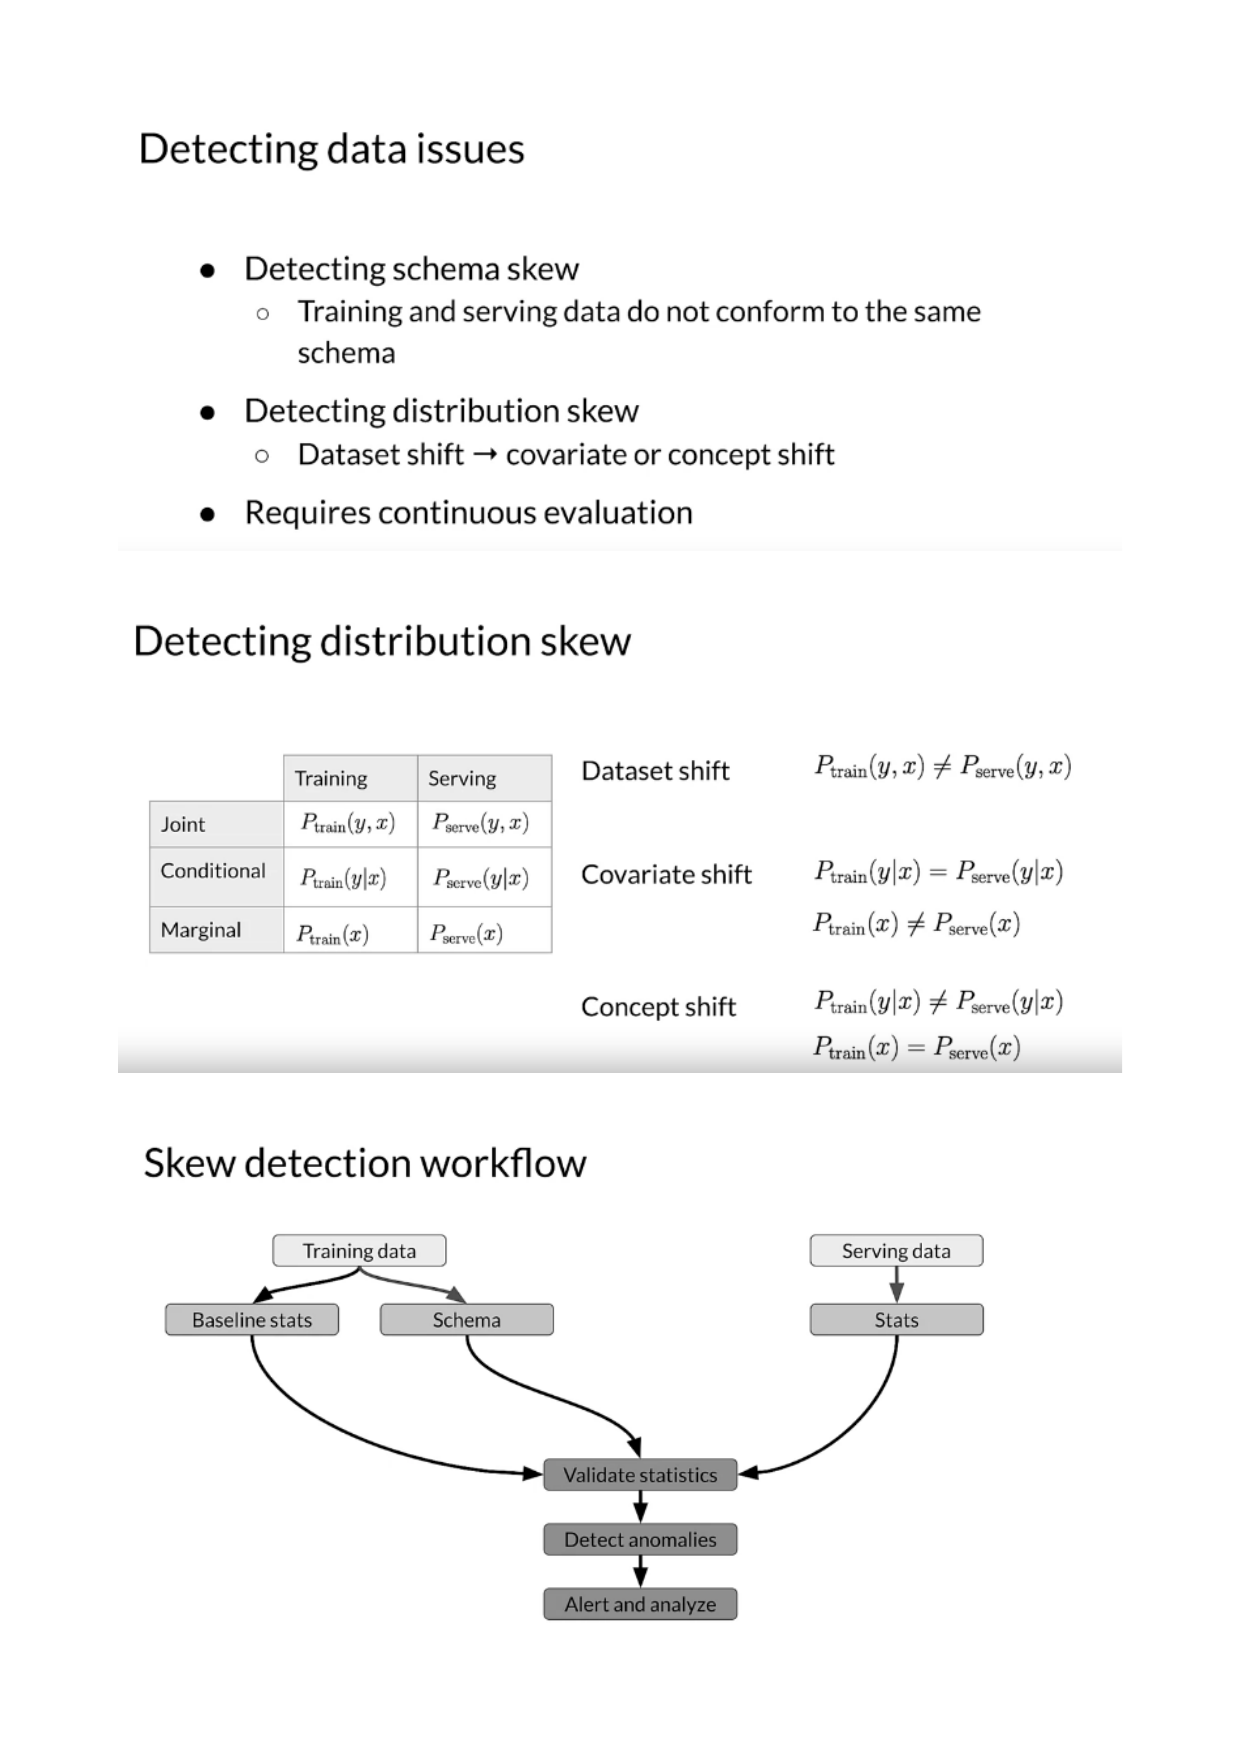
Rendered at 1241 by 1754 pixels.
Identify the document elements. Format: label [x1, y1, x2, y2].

picture [118, 1129, 1123, 1628]
picture [118, 608, 1123, 1073]
picture [118, 118, 1123, 551]
